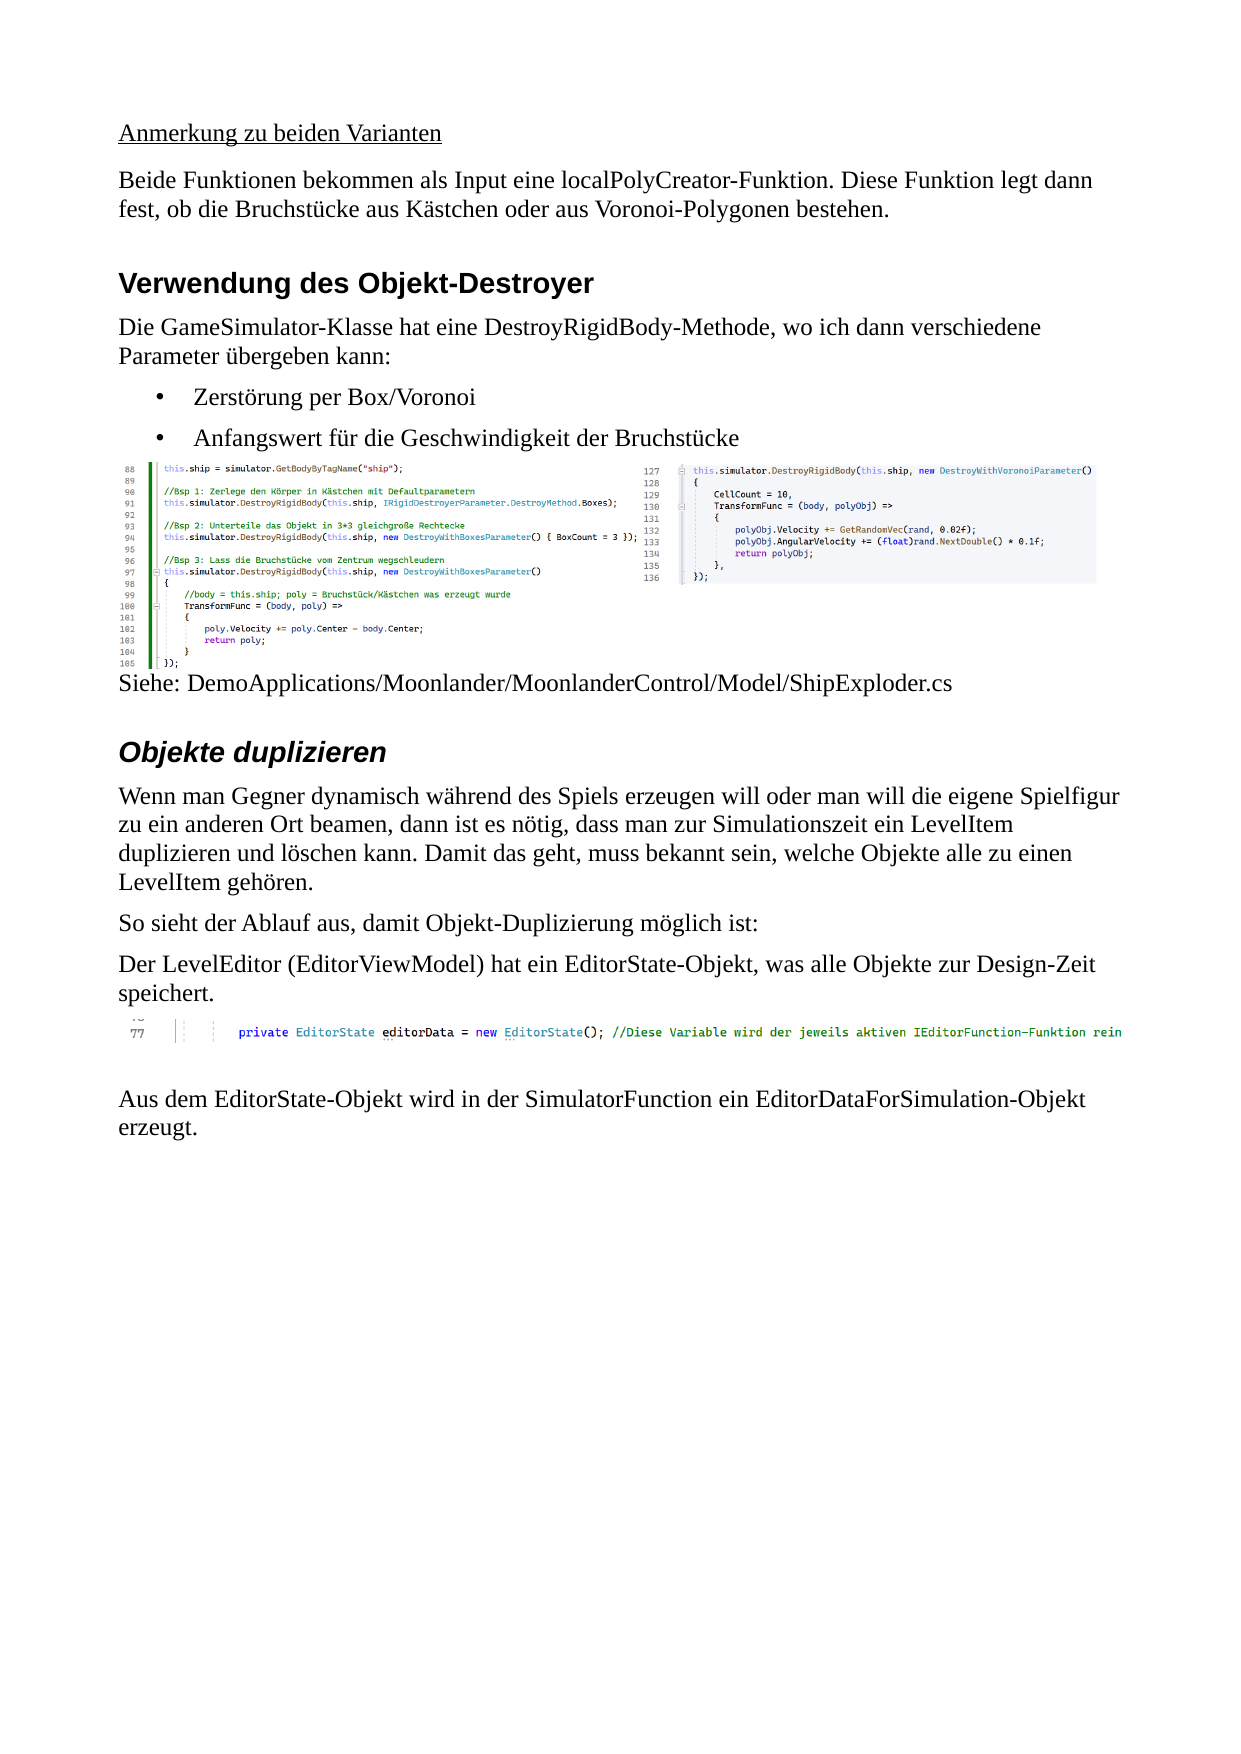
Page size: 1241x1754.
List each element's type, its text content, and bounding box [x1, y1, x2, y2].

text So sieht der Ablauf aus, damit Objekt-Duplizierung möglich ist: [118, 908, 1122, 937]
subtitle Verwendung des Objekt-Destroyer [118, 266, 1122, 299]
picture [118, 462, 1097, 669]
text Die GameSimulator-Klasse hat eine DestroyRigidBody-Methode, wo ich dann verschiedene Parameter übergeben kann: [118, 312, 1122, 369]
text Anmerkung zu beiden Varianten [118, 118, 1122, 147]
text Siehe: DemoApplications/Moonlander/MoonlanderControl/Model/ShipExploder.cs [118, 464, 1122, 697]
list Zerstörung per Box/Voronoi [156, 382, 1122, 411]
subtitle Objekte duplizieren [118, 735, 1122, 768]
text Der LevelEditor (EditorViewModel) hat ein EditorState-Objekt, was alle Objekte zur Design-Zeit speichert. [118, 949, 1122, 1007]
picture [118, 1019, 1123, 1043]
list Anfangswert für die Geschwindigkeit der Bruchstücke [156, 423, 1122, 452]
text Wenn man Gegner dynamisch während des Spiels erzeugen will oder man will die eigene Spielfigur zu ein anderen Ort beamen, dann ist es nötig, dass man zur Simulationszeit ein LevelItem duplizieren und löschen kann. Damit das geht, muss bekannt sein, welche Objekte alle zu einen LevelItem gehören. [118, 781, 1122, 896]
text Aus dem EditorState-Objekt wird in der SimulatorFunction ein EditorDataForSimulation-Objekt erzeugt. [118, 1084, 1122, 1141]
text Beide Funktionen bekommen als Input eine localPolyCreator-Funktion. Diese Funktion legt dann fest, ob die Bruchstücke aus Kästchen oder aus Voronoi-Polygonen bestehen. [118, 165, 1122, 223]
